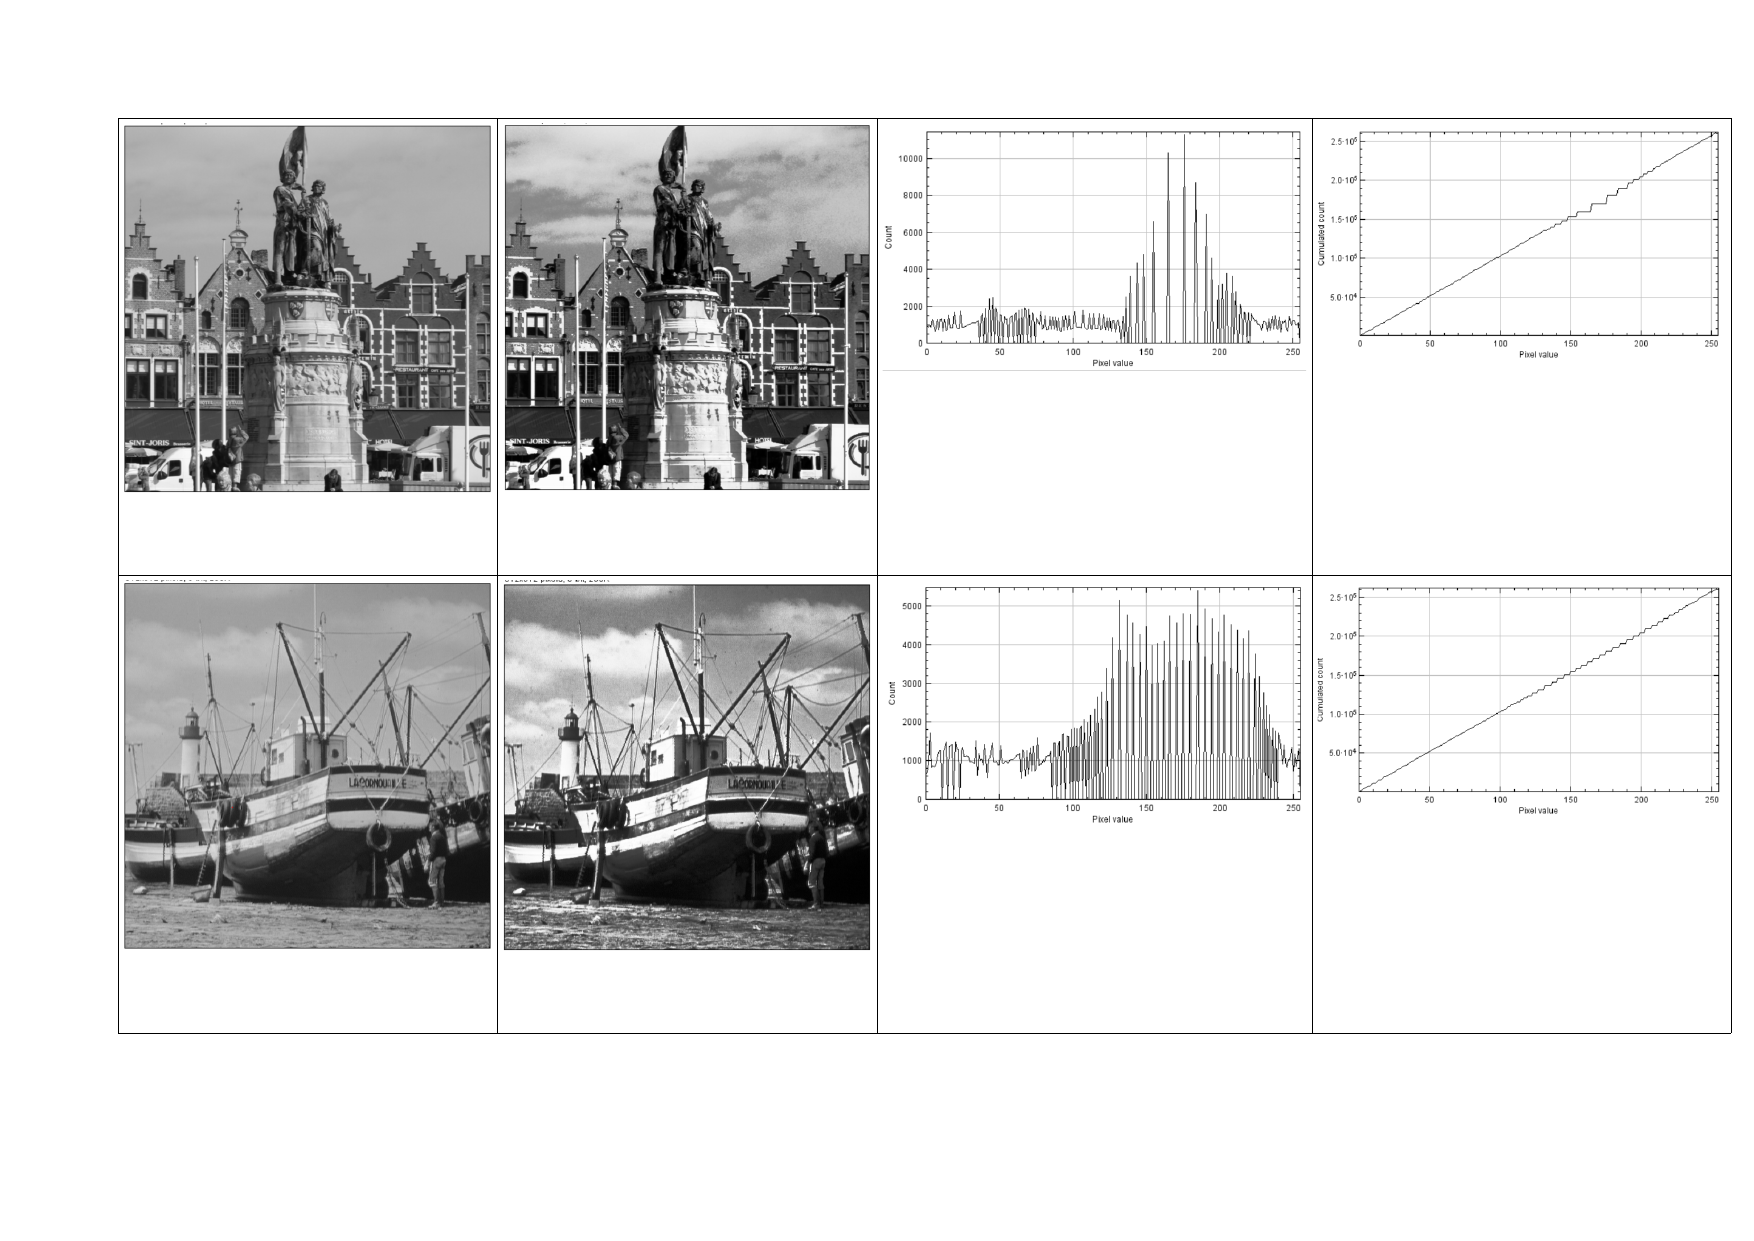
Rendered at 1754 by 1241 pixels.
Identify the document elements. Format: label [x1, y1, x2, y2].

picture [1317, 580, 1725, 816]
picture [1317, 123, 1725, 361]
table_cell [498, 119, 877, 574]
picture [503, 580, 872, 952]
picture [123, 123, 492, 494]
picture [123, 580, 492, 950]
table_cell [119, 576, 497, 1032]
picture [882, 580, 1307, 826]
table_cell [1313, 119, 1731, 574]
picture [882, 123, 1307, 371]
table_cell [878, 119, 1312, 574]
table_cell [119, 119, 497, 574]
table_cell [878, 576, 1312, 1032]
table_cell [1313, 576, 1731, 1032]
table_cell [498, 576, 877, 1032]
picture [503, 123, 872, 492]
